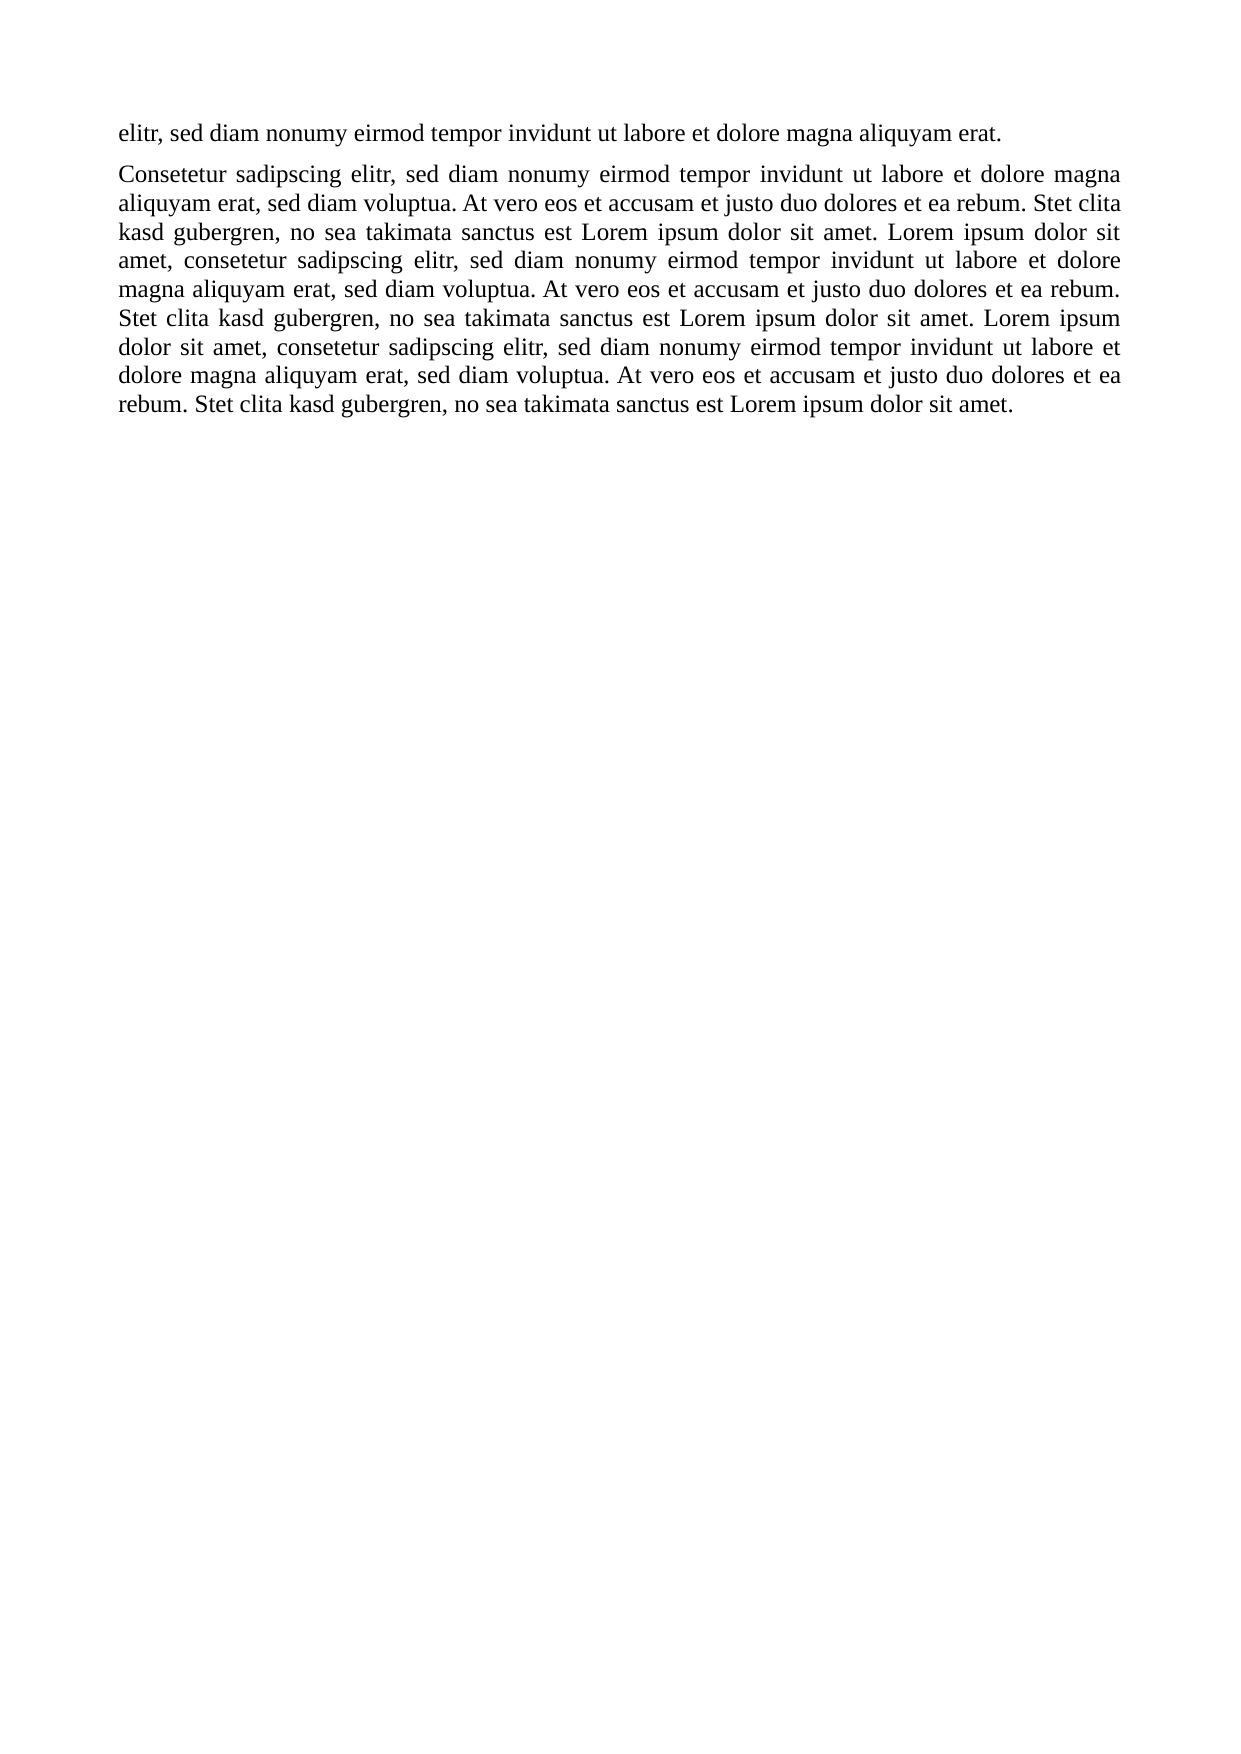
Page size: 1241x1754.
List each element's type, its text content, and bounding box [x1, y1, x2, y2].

text Consetetur sadipscing elitr, sed diam nonumy eirmod tempor invidunt ut labore et dolore magna aliquyam erat, sed diam voluptua. At vero eos et accusam et justo duo dolores et ea rebum. Stet clita kasd gubergren, no sea takimata sanctus est Lorem ipsum dolor sit amet. Lorem ipsum dolor sit amet, consetetur sadipscing elitr, sed diam nonumy eirmod tempor invidunt ut labore et dolore magna aliquyam erat, sed diam voluptua. At vero eos et accusam et justo duo dolores et ea rebum. Stet clita kasd gubergren, no sea takimata sanctus est Lorem ipsum dolor sit amet. Lorem ipsum dolor sit amet, consetetur sadipscing elitr, sed diam nonumy eirmod tempor invidunt ut labore et dolore magna aliquyam erat, sed diam voluptua. At vero eos et accusam et justo duo dolores et ea rebum. Stet clita kasd gubergren, no sea takimata sanctus est Lorem ipsum dolor sit amet. [118, 159, 1122, 418]
text elitr, sed diam nonumy eirmod tempor invidunt ut labore et dolore magna aliquyam erat. [118, 118, 1122, 147]
